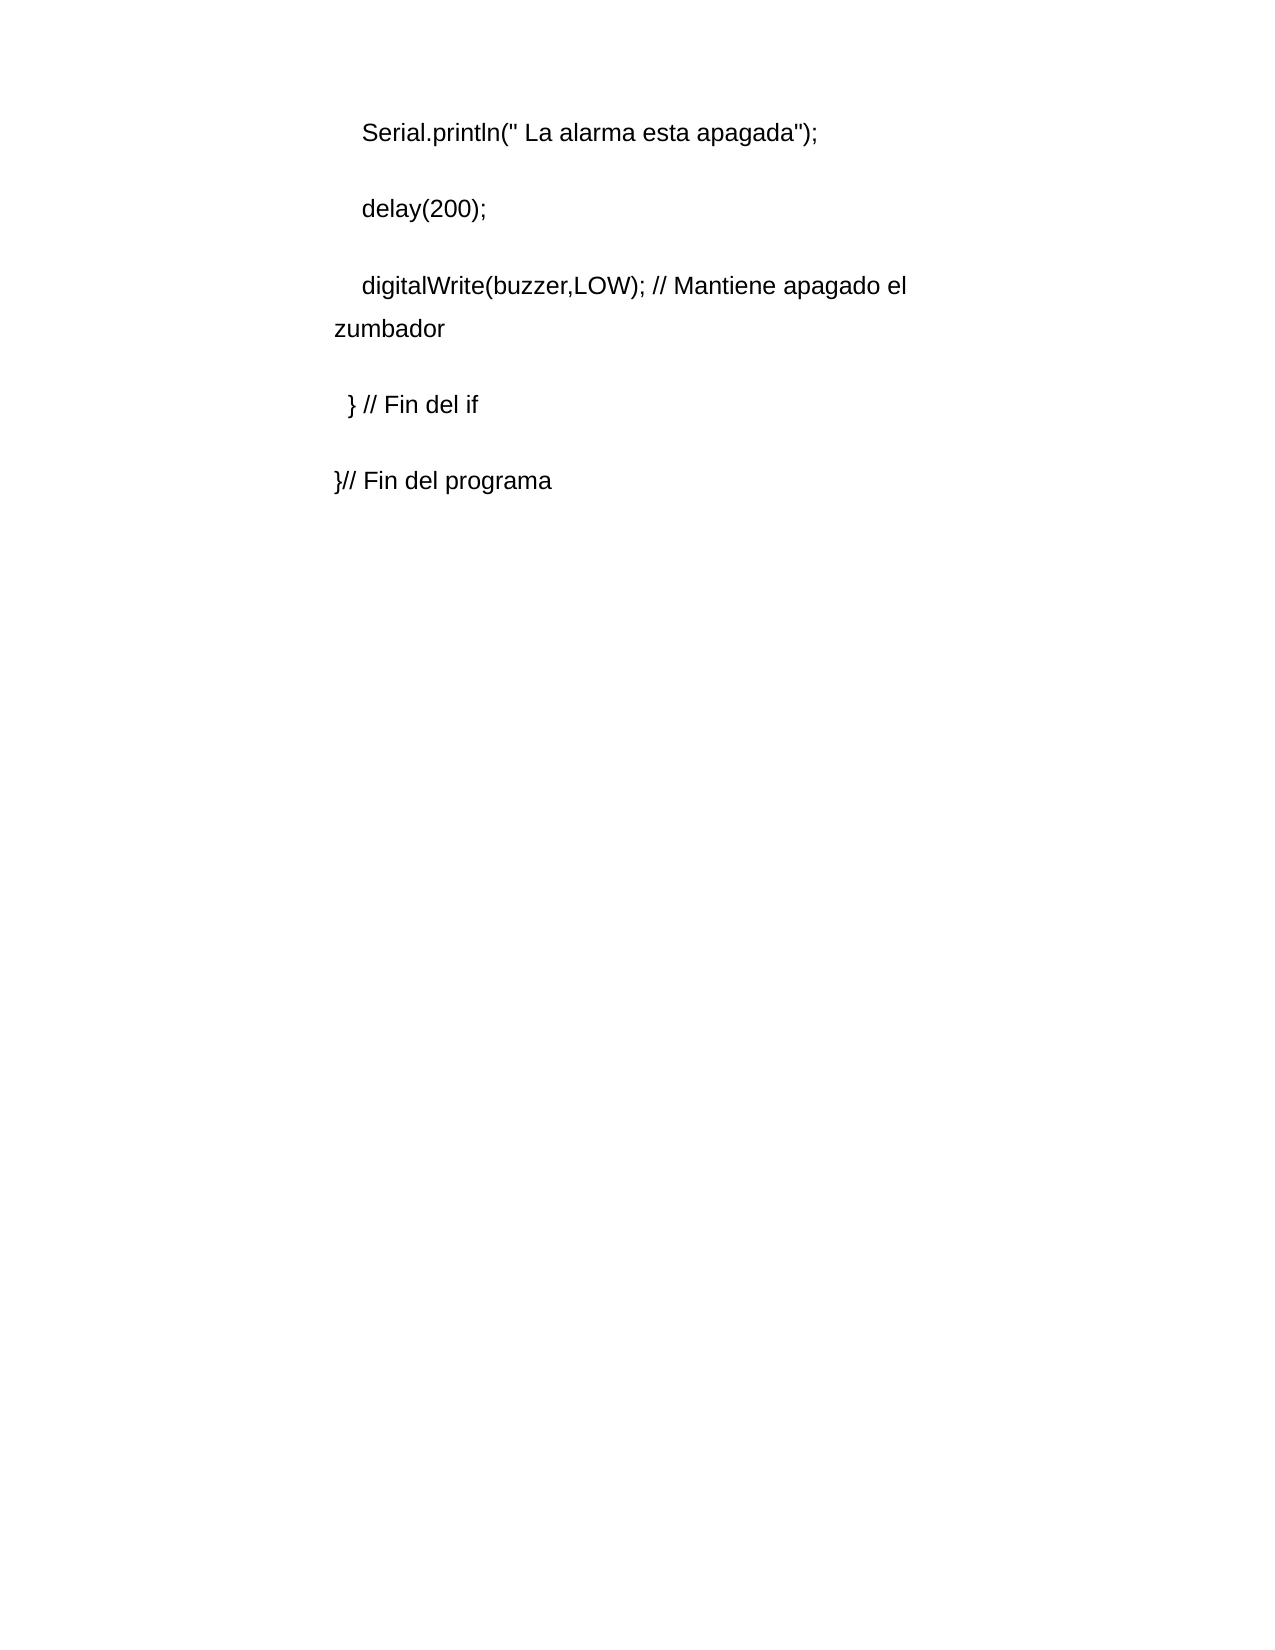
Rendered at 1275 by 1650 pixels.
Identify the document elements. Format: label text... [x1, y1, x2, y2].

list delay(200); [334, 194, 997, 223]
list }// Fin del programa [334, 466, 997, 495]
list Serial.println(" La alarma esta apagada"); [334, 118, 997, 147]
list digitalWrite(buzzer,LOW); // Mantiene apagado el zumbador [334, 271, 997, 342]
list } // Fin del if [334, 390, 997, 419]
